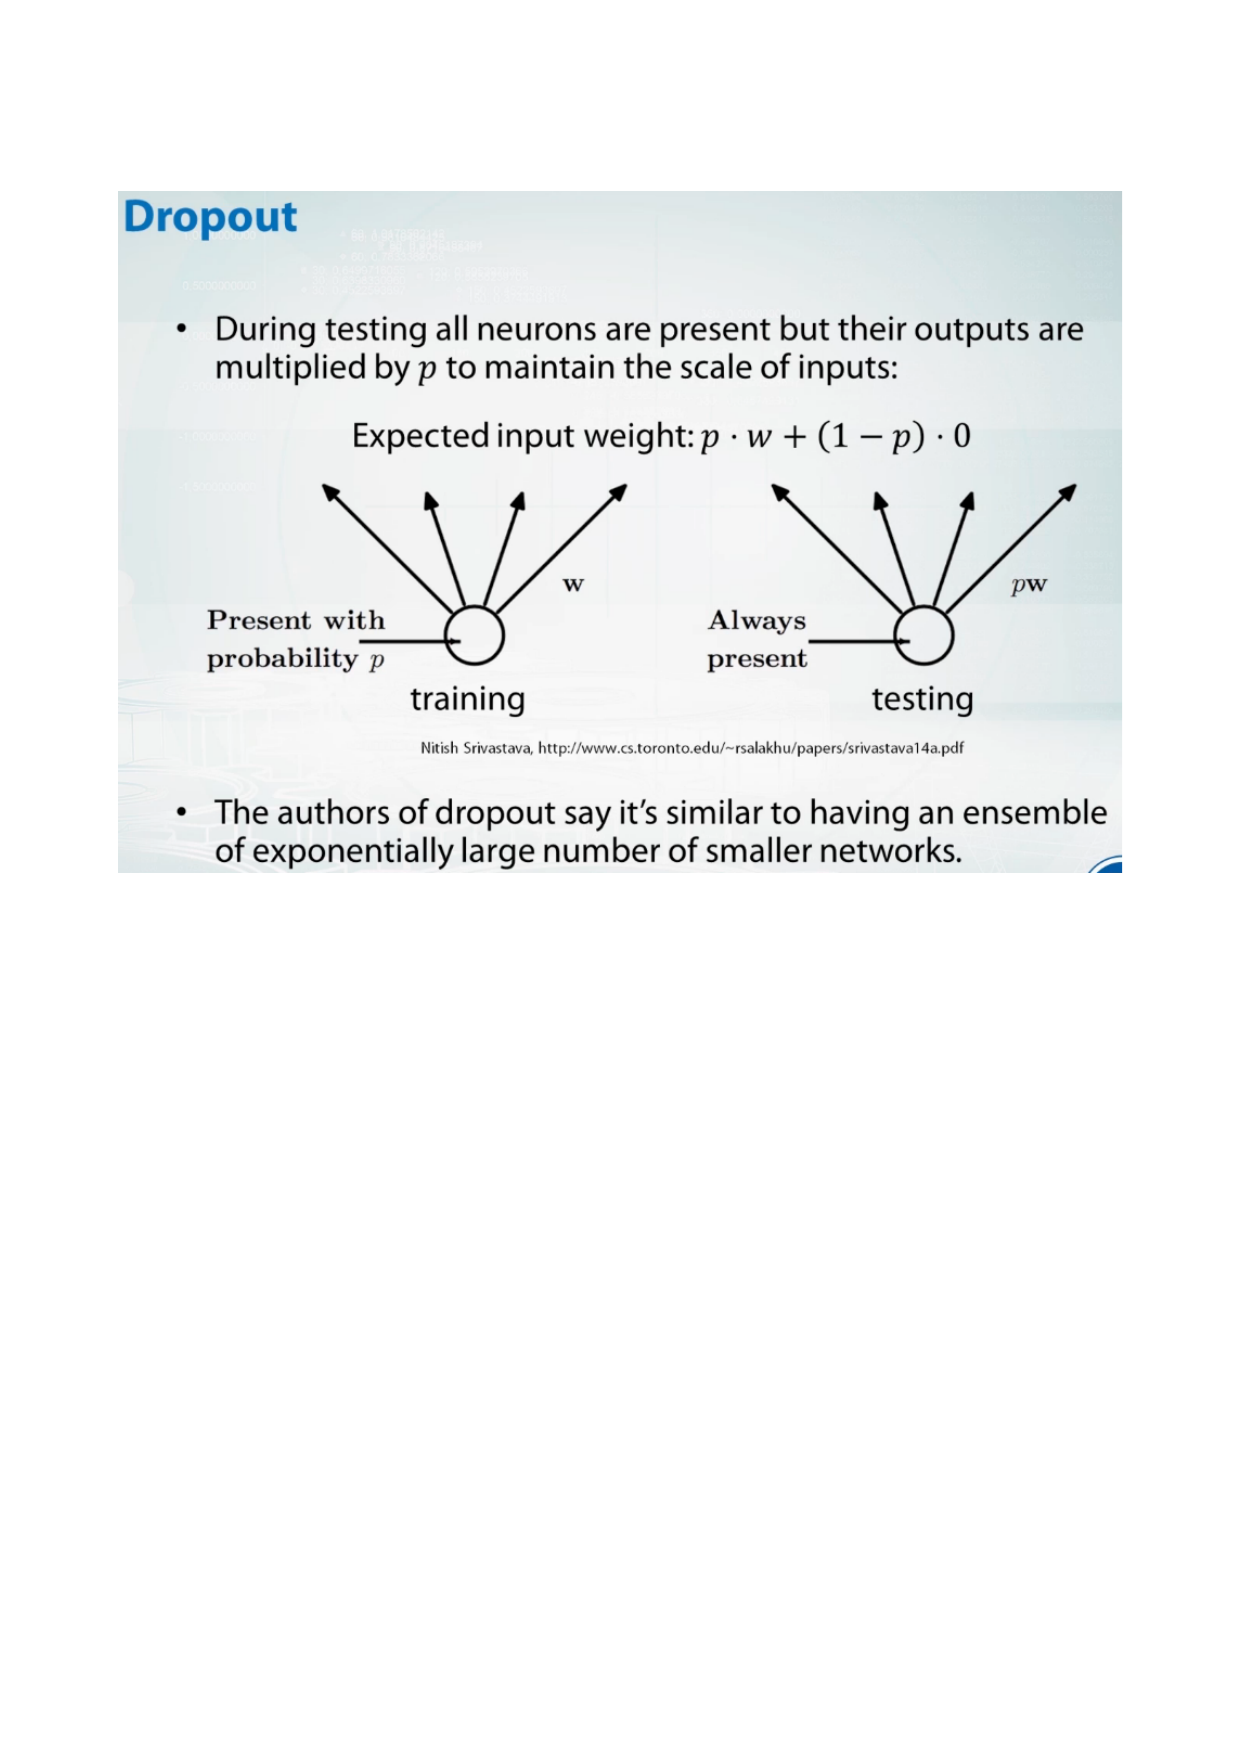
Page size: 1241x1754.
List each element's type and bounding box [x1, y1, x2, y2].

picture [118, 191, 1123, 873]
